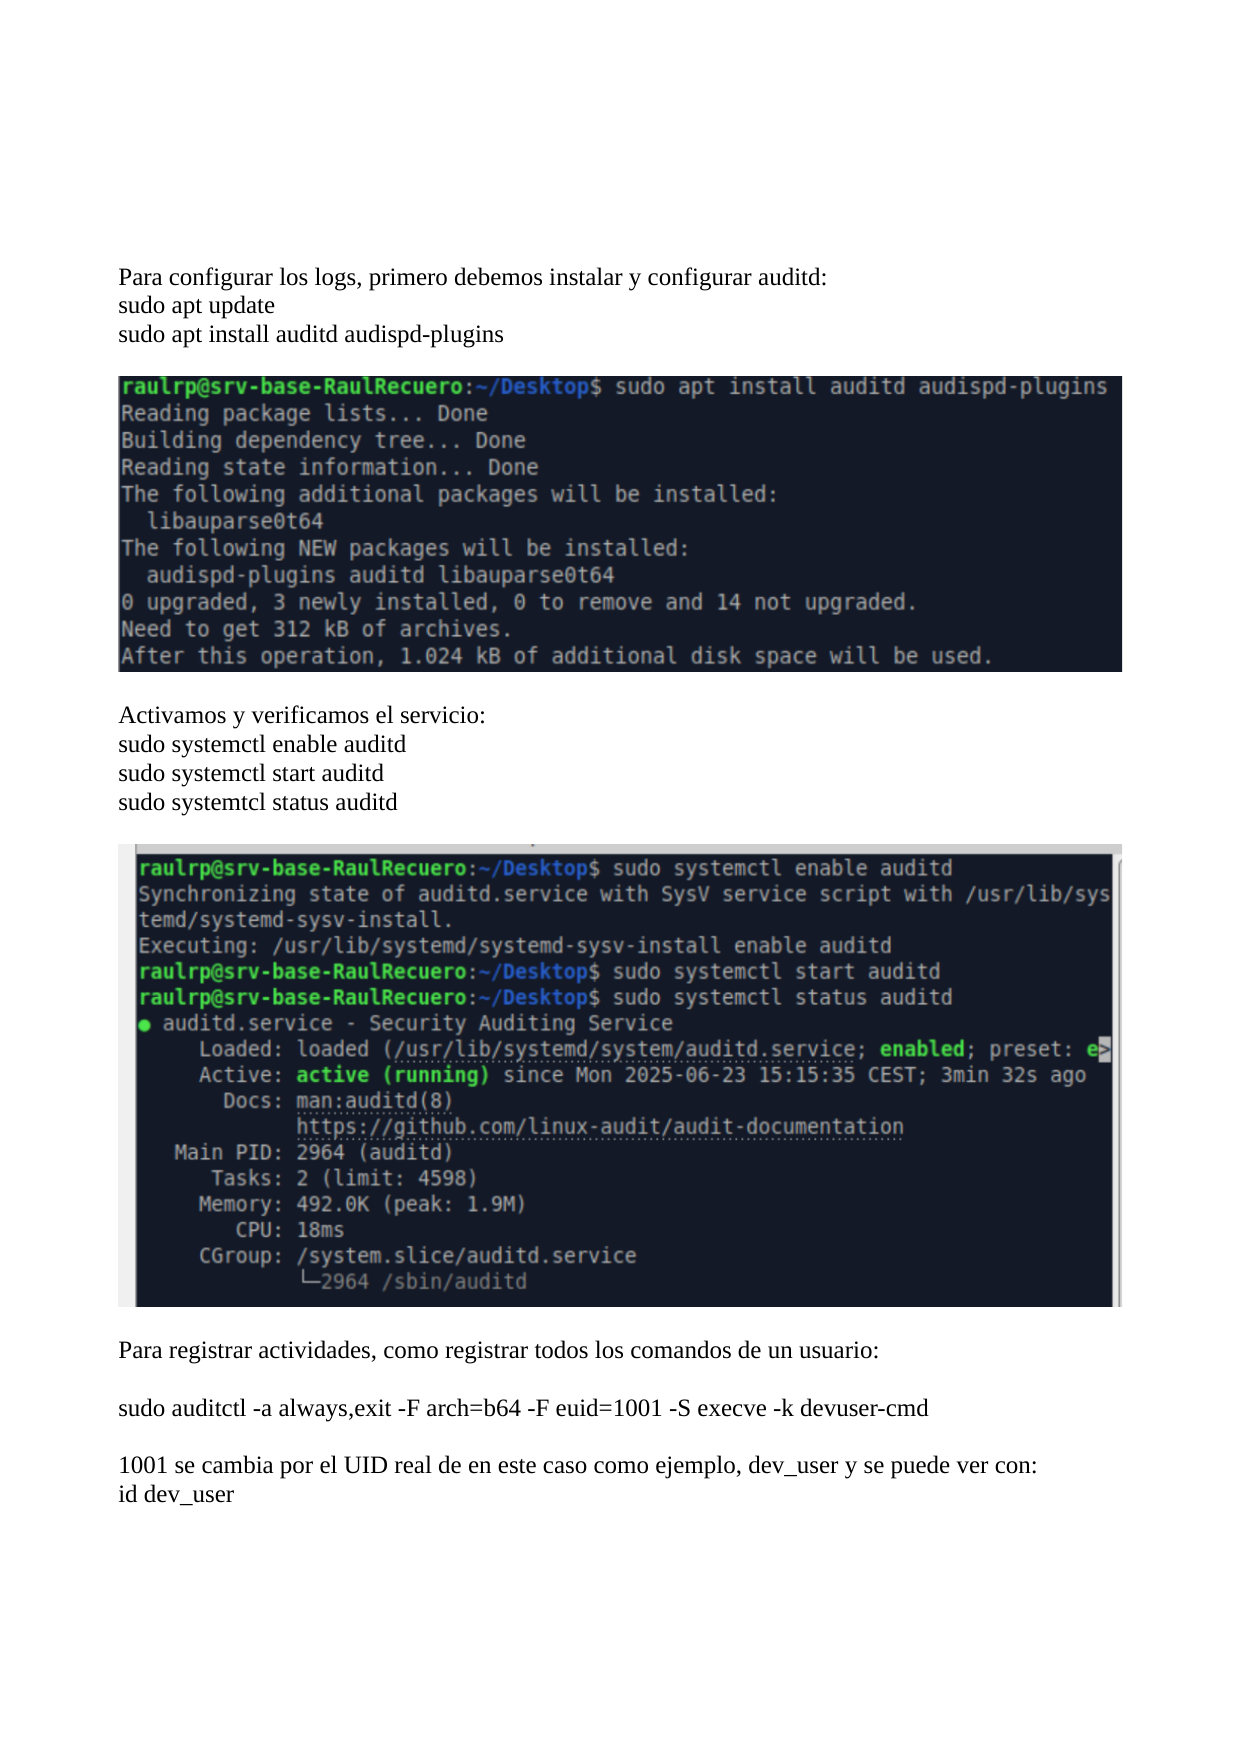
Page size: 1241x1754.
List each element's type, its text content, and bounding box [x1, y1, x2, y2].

text sudo auditctl -a always,exit -F arch=b64 -F euid=1001 -S execve -k devuser-cmd [118, 1393, 1122, 1422]
text Activamos y verificamos el servicio: [118, 701, 1122, 729]
text sudo apt install auditd audispd-plugins [118, 319, 1122, 348]
text sudo apt update [118, 291, 1122, 319]
text sudo systemctl enable auditd [118, 729, 1122, 758]
picture [118, 376, 1123, 672]
text Para registrar actividades, como registrar todos los comandos de un usuario: [118, 1335, 1122, 1364]
text 1001 se cambia por el UID real de en este caso como ejemplo, dev_user y se puede ver con: [118, 1450, 1122, 1479]
text sudo systemctl start auditd [118, 758, 1122, 787]
text sudo systemtcl status auditd [118, 787, 1122, 816]
picture [118, 844, 1123, 1307]
text Para configurar los logs, primero debemos instalar y configurar auditd: [118, 262, 1122, 291]
text id dev_user [118, 1479, 1122, 1508]
